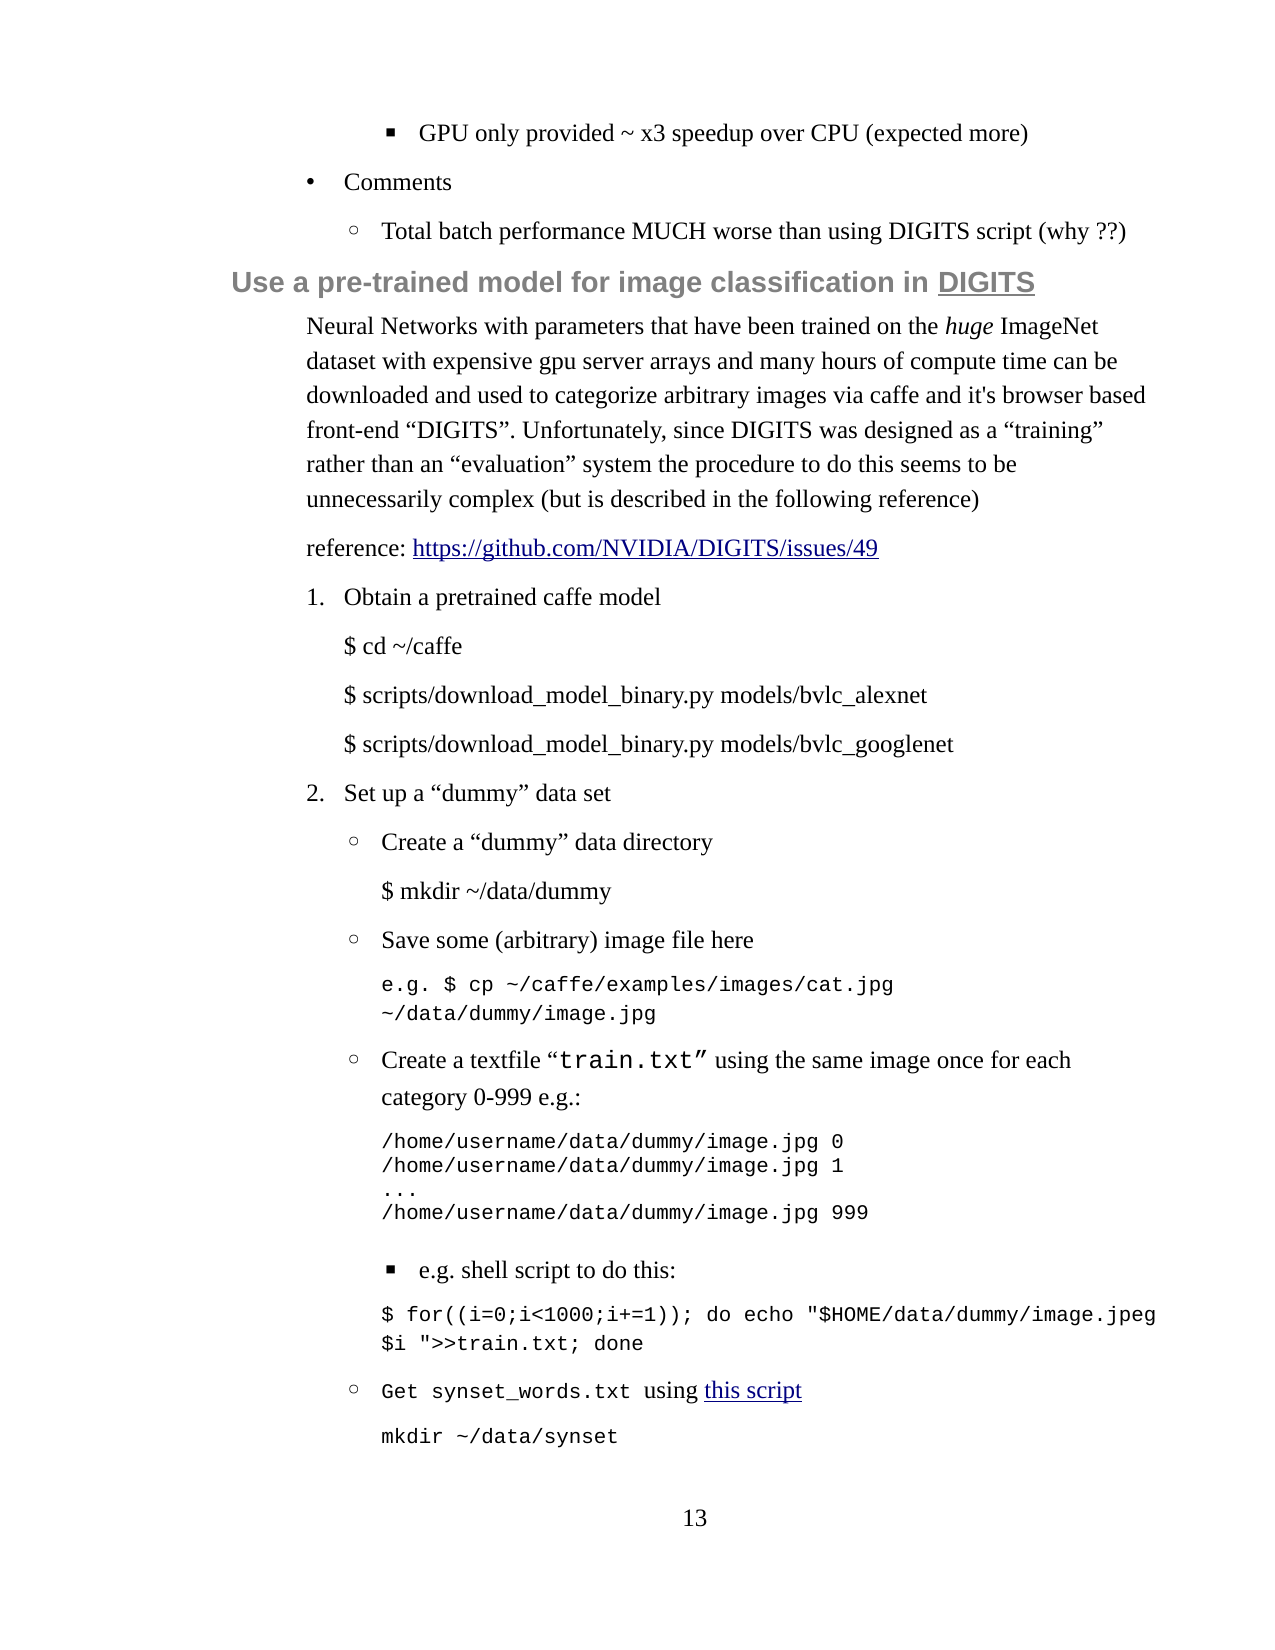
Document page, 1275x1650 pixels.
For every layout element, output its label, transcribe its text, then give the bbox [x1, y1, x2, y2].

list Neural Networks with parameters that have been trained on the huge ImageNet dataset with expensive gpu server arrays and many hours of compute time can be downloaded and used to categorize arbitrary images via caffe and it's browser based front-end “DIGITS”. Unfortunately, since DIGITS was designed as a “training” rather than an “evaluation” system the procedure to do this seems to be unnecessarily complex (but is described in the following reference) [306, 311, 1158, 512]
list Comments [306, 167, 1158, 196]
text mkdir ~/data/synset [381, 1426, 1158, 1449]
list e.g. $ cp ~/caffe/examples/images/cat.jpg ~/data/dummy/image.jpg [344, 974, 1158, 1026]
list Obtain a pretrained caffe model [306, 582, 1158, 611]
list e.g. shell script to do this: [381, 1255, 1158, 1284]
list Get synset_words.txt using this script [344, 1376, 1158, 1405]
text $ cd ~/caffe [344, 631, 1158, 660]
list Create a “dummy” data directory [344, 827, 1158, 856]
list Create a textfile “train.txt” using the same image once for each category 0-999 e.g.: [344, 1046, 1158, 1111]
text $ scripts/download_model_binary.py models/bvlc_googlenet [344, 729, 1158, 758]
subtitle Use a pre-trained model for image classification in DIGITS [231, 265, 1158, 299]
list GPU only provided ~ x3 speedup over CPU (expected more) [381, 118, 1158, 147]
list reference: https://github.com/NVIDIA/DIGITS/issues/49 [306, 533, 1158, 562]
text ... [381, 1178, 1158, 1202]
list Total batch performance MUCH worse than using DIGITS script (why ??) [344, 216, 1158, 245]
text /home/username/data/dummy/image.jpg 1 [381, 1155, 1158, 1178]
text /home/username/data/dummy/image.jpg 999 [381, 1202, 1158, 1226]
text $ scripts/download_model_binary.py models/bvlc_alexnet [344, 680, 1158, 709]
list $ for((i=0;i<1000;i+=1)); do echo "$HOME/data/dummy/image.jpeg $i ">>train.txt; done [344, 1304, 1158, 1356]
list Set up a “dummy” data set [306, 778, 1158, 807]
list $ mkdir ~/data/dummy [344, 876, 1158, 905]
text /home/username/data/dummy/image.jpg 0 [381, 1131, 1158, 1155]
list Save some (arbitrary) image file here [344, 925, 1158, 954]
